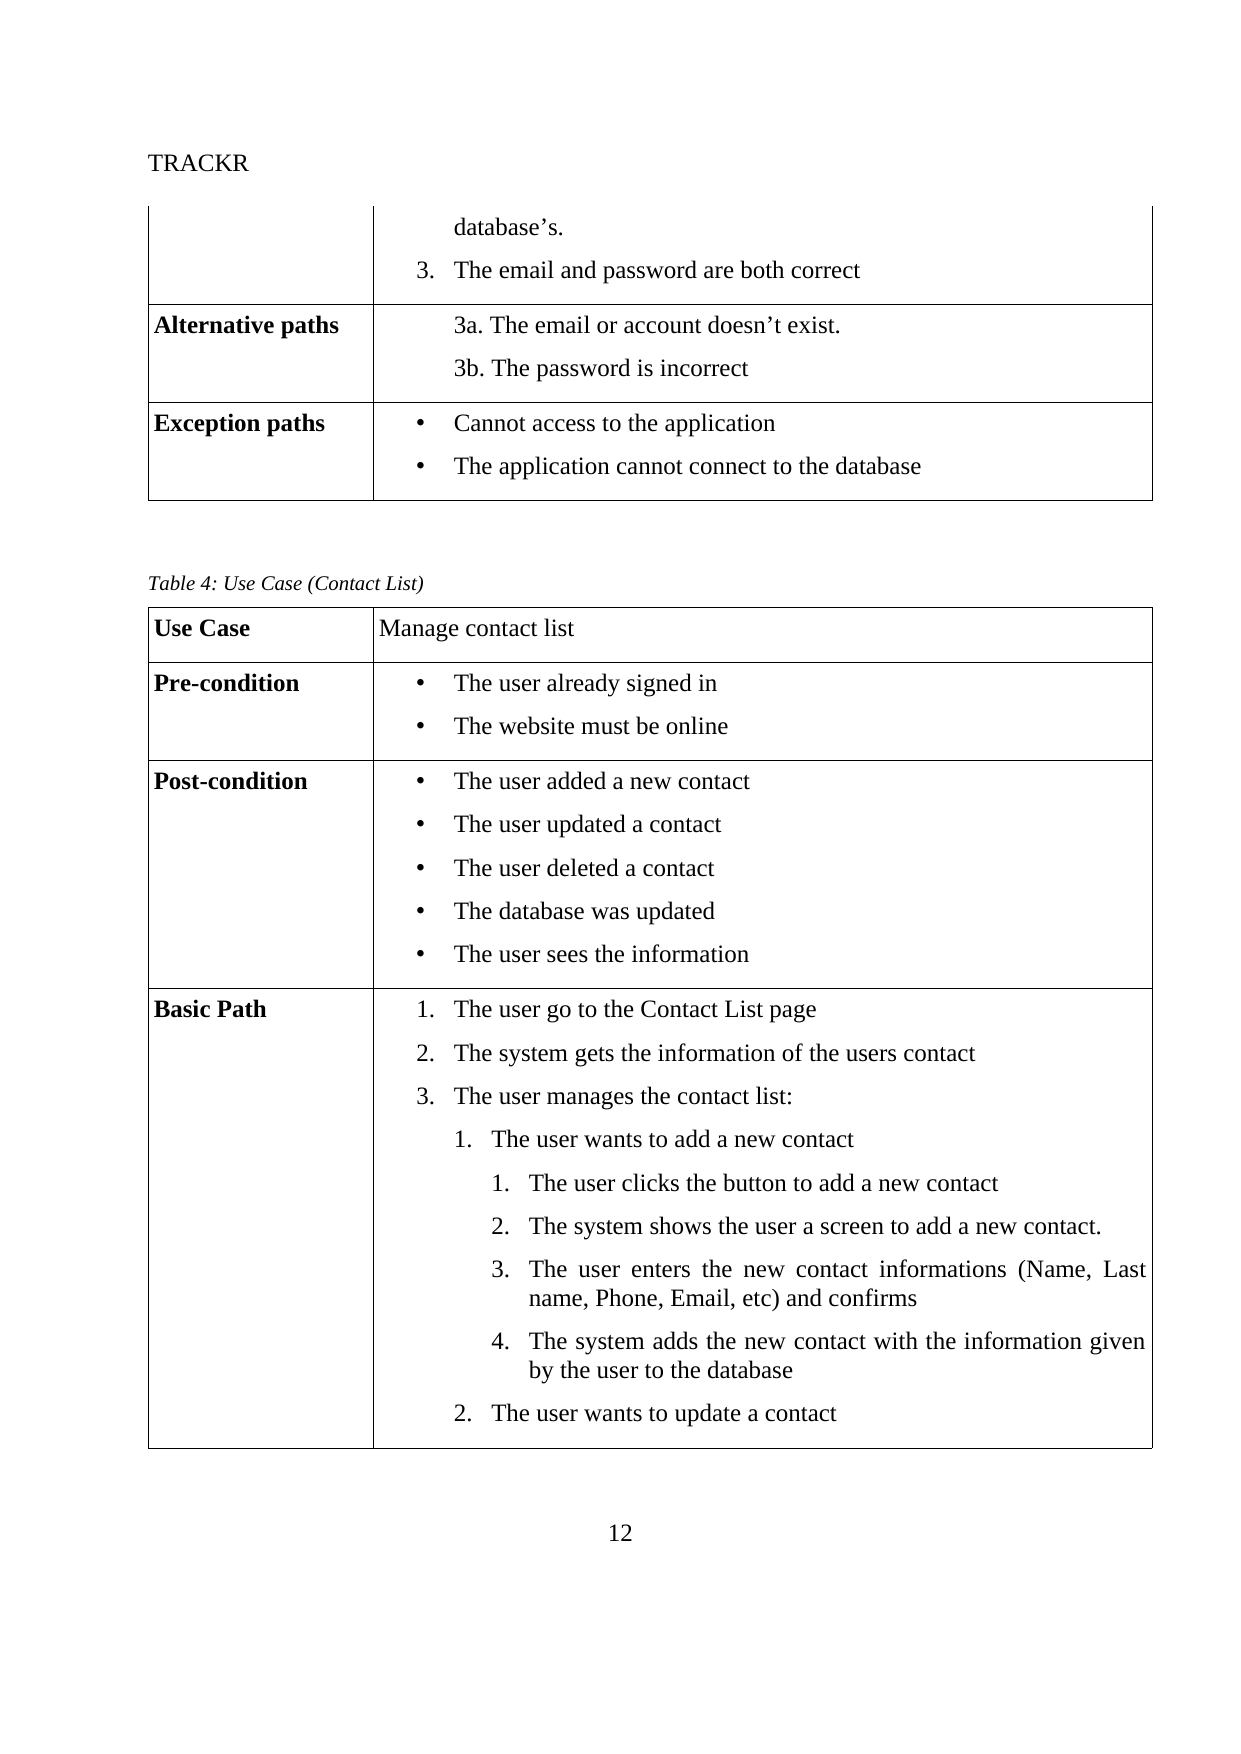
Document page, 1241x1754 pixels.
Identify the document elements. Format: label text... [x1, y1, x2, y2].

table_cell 3a. The email or account doesn’t exist. 3b. The password is incorrect [374, 305, 1152, 402]
table_cell Cannot access to the application The application cannot connect to the database [374, 403, 1152, 500]
table_cell Alternative paths [149, 305, 373, 402]
text Table 4: Use Case (Contact List) [148, 571, 1093, 594]
table_cell Exception paths [149, 403, 373, 500]
table_cell The user added a new contact The user updated a contact The user deleted a contact The database was updated The user sees the information [374, 761, 1152, 988]
table_cell Pre-condition [149, 663, 373, 760]
table_header Use Case [149, 608, 373, 662]
table_cell The user go to the Contact List page The system gets the information of the users contact The user manages the contact list: The user wants to add a new contact The user clicks the button to add a new contact The system shows the user a screen to add a new contact. The user enters the new contact informations (Name, Last name, Phone, Email, etc) and confirms The system adds the new contact with the information given by the user to the database The user wants to update a contact The user clicks the edit button of the specified contact The system shows the user a screen to edit the specified contact. The user changes the information of the contact and confirms The system updates the information changed by the user to the database The user wants to delete a contact The user clicks the delete button of the interested contact The system asks if the user wants to delete the contact or not The user chooses “yes” The system deletes the contact from the database The system updates and now shows the contact page without the specified contact [374, 989, 1152, 1448]
table_cell Basic Path [149, 989, 373, 1448]
table_cell [149, 206, 373, 304]
table_header Manage contact list [374, 608, 1152, 662]
table_cell The user already signed in The website must be online [374, 663, 1152, 760]
table_cell The user enters his email and password. The system verifies his email and password, comparing to the database’s. The email and password are both correct [374, 206, 1152, 304]
table_cell Post-condition [149, 761, 373, 988]
